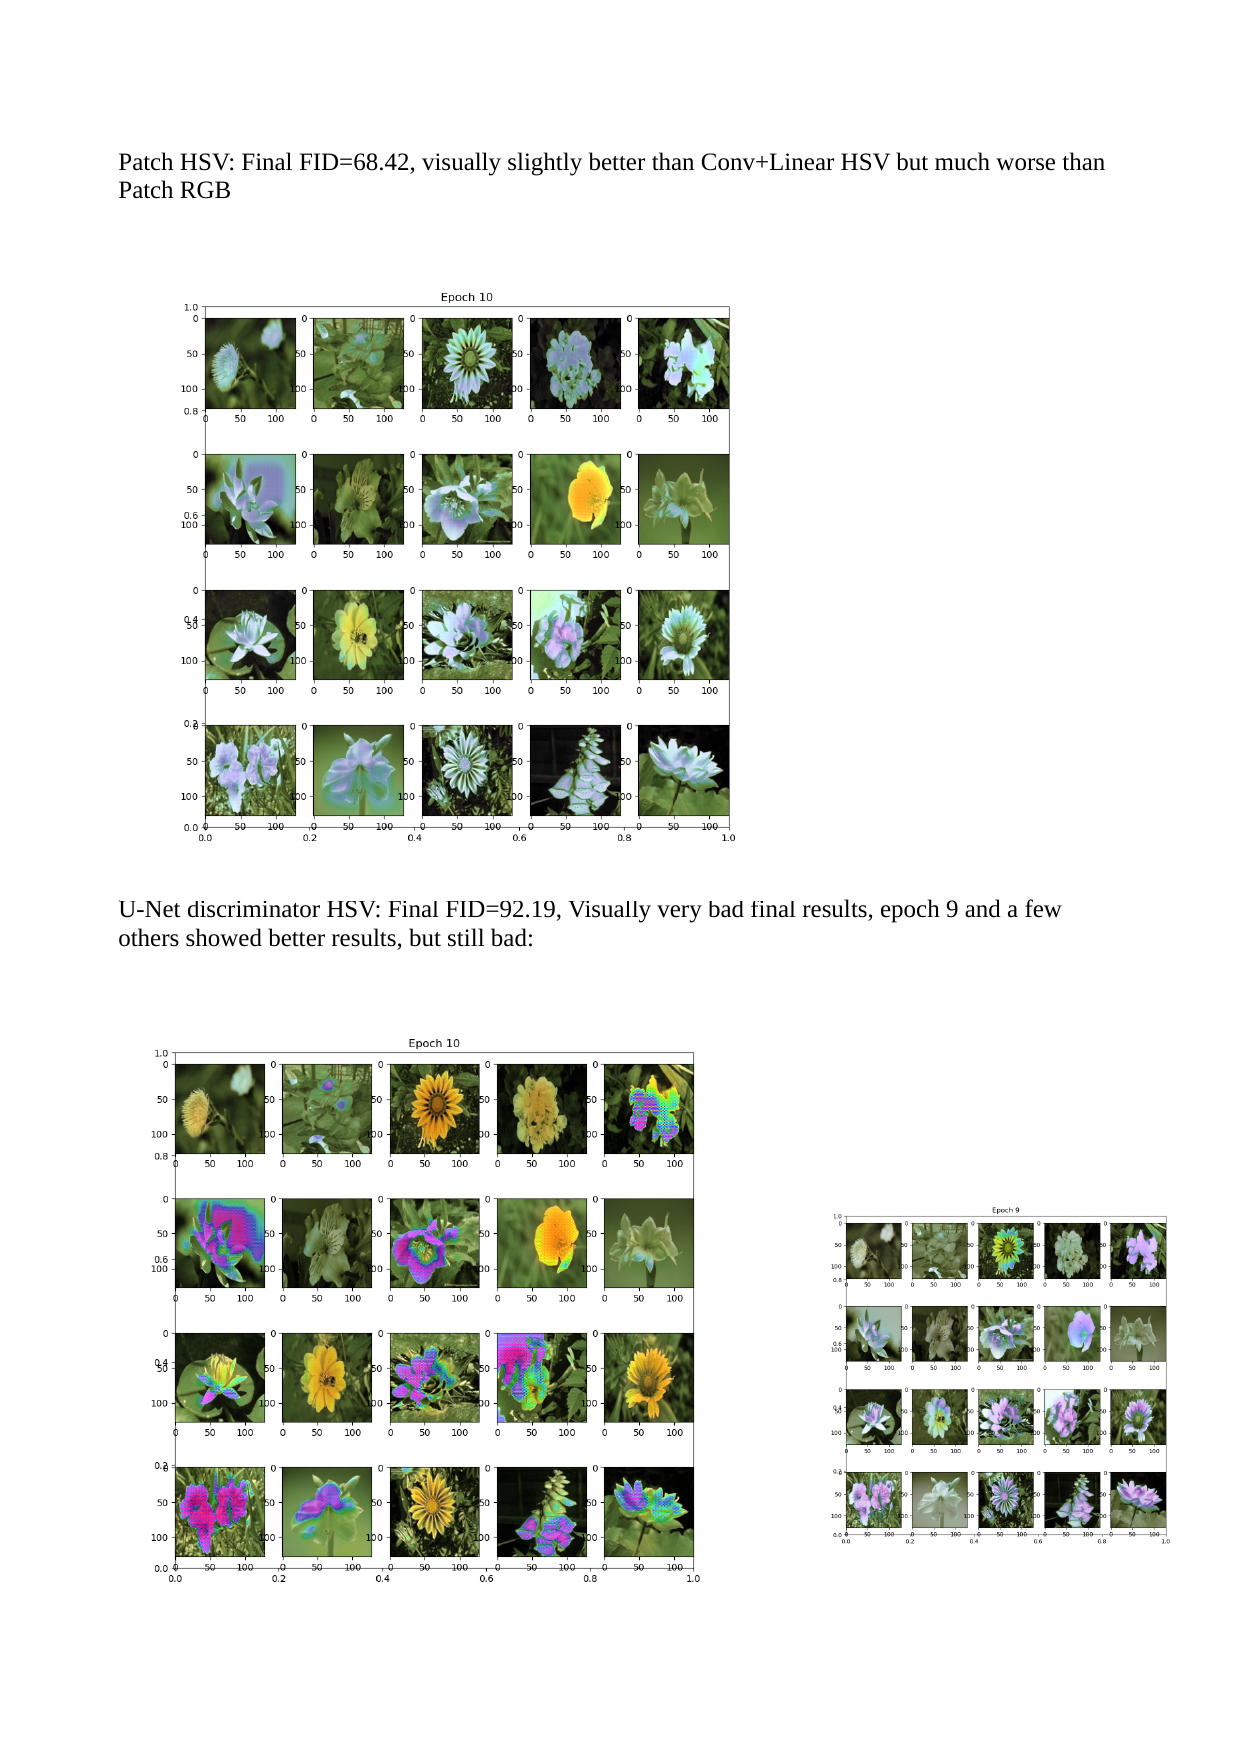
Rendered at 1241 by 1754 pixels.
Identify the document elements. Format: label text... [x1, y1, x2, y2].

picture [120, 225, 796, 901]
text U-Net discriminator HSV: Final FID=92.19, Visually very bad final results, epoch 9 and a few others showed better results, but still bad: [118, 894, 1122, 952]
picture [91, 972, 760, 1641]
text Patch HSV: Final FID=68.42, visually slightly better than Conv+Linear HSV but much worse than Patch RGB [118, 147, 1122, 204]
picture [794, 1166, 1207, 1580]
